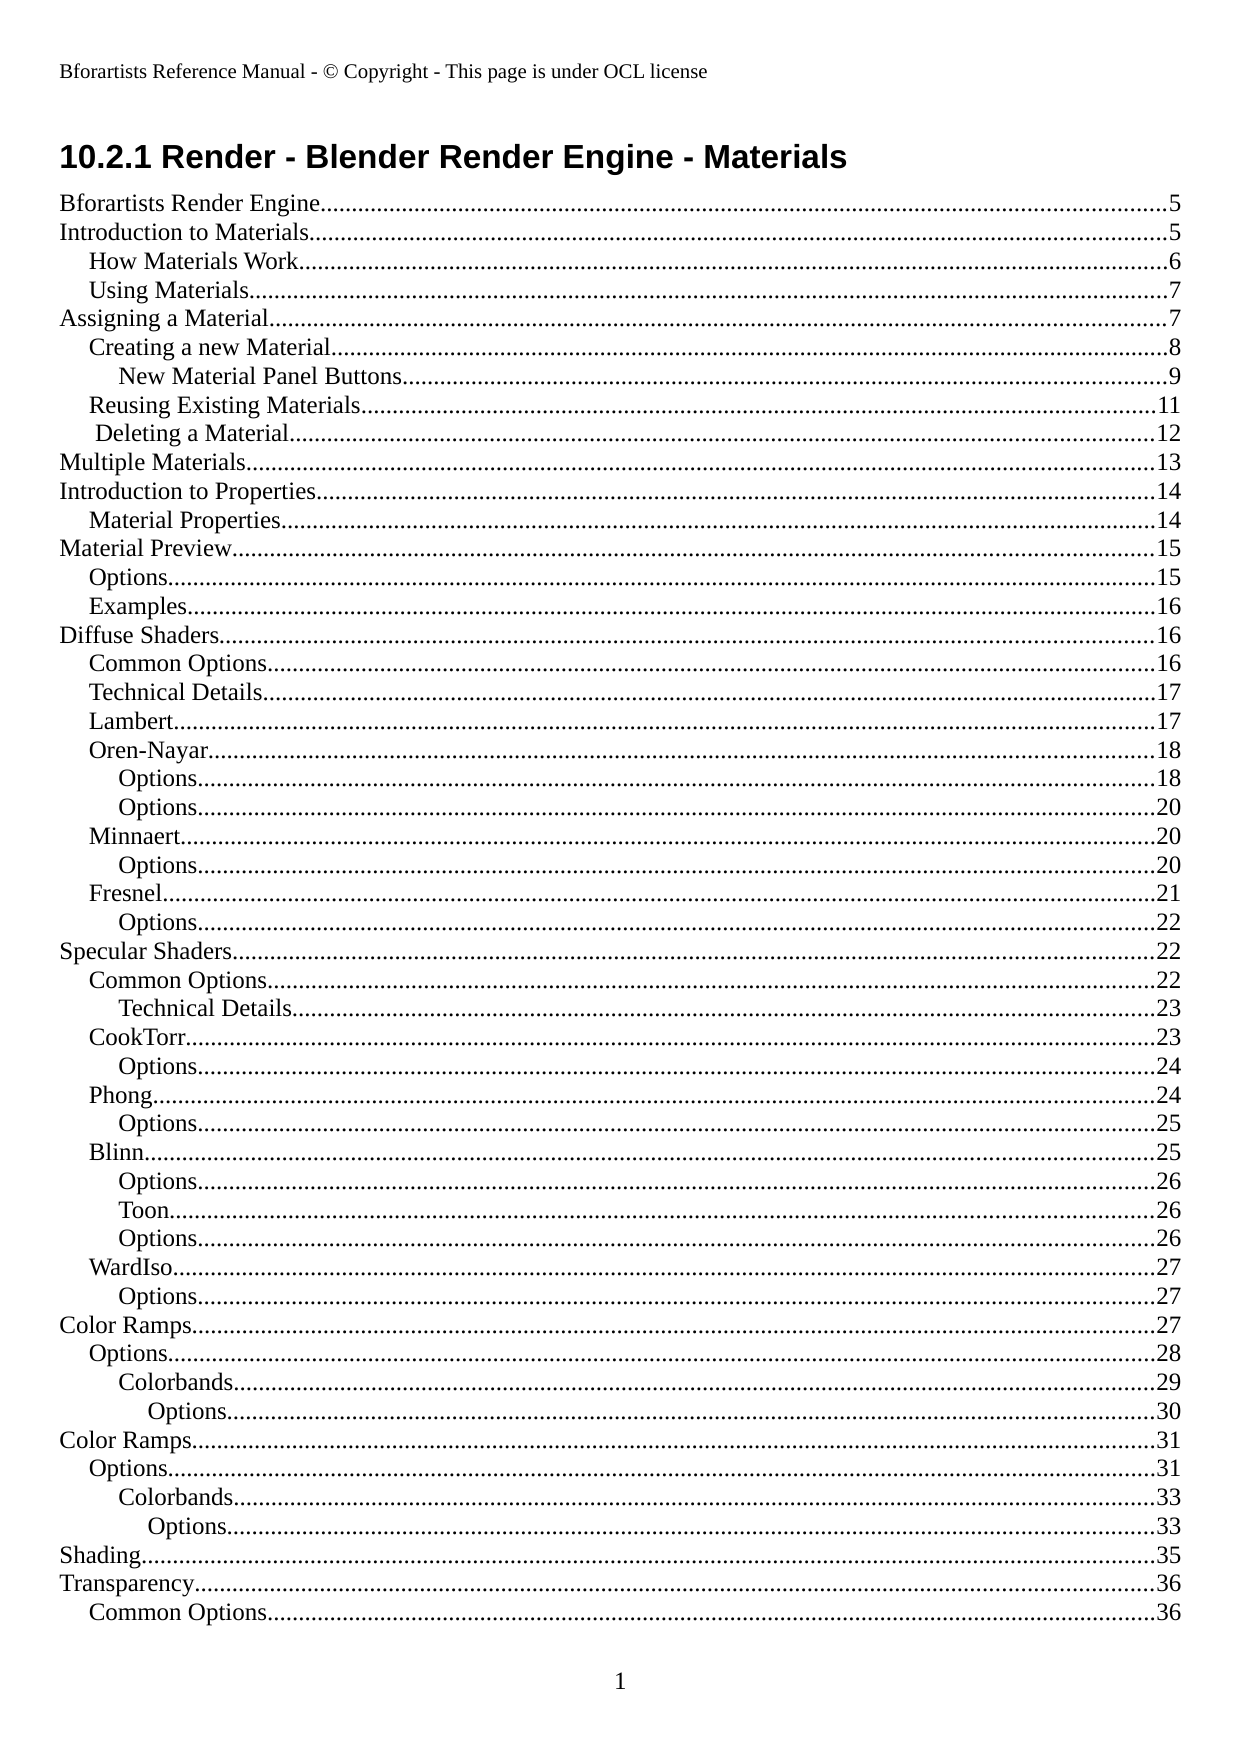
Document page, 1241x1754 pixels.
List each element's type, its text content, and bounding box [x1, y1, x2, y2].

text Options 26 [118, 1166, 1181, 1195]
text Using Materials 7 [88, 275, 1181, 303]
text Common Options 22 [88, 965, 1181, 993]
text CookTorr 23 [88, 1022, 1181, 1051]
text How Materials Work 6 [88, 246, 1181, 275]
text Options 28 [88, 1338, 1181, 1367]
text Diffuse Shaders 16 [59, 620, 1181, 648]
text Deleting a Material 12 [88, 418, 1181, 447]
text Color Ramps 27 [59, 1310, 1181, 1338]
text Options 20 [118, 792, 1181, 821]
text Blinn 25 [88, 1137, 1181, 1166]
text Assigning a Material 7 [59, 303, 1181, 332]
text Colorbands 29 [118, 1367, 1181, 1396]
text Toon 26 [118, 1195, 1181, 1223]
text Colorbands 33 [118, 1482, 1181, 1511]
subtitle 10.2.1 Render - Blender Render Engine - Materials [59, 138, 1181, 176]
text Multiple Materials 13 [59, 447, 1181, 476]
text Introduction to Materials 5 [59, 217, 1181, 246]
text Technical Details 23 [118, 993, 1181, 1022]
text Bforartists Render Engine 5 [59, 188, 1181, 217]
text Options 30 [147, 1396, 1181, 1425]
text Technical Details 17 [88, 677, 1181, 706]
text Minnaert 20 [88, 821, 1181, 850]
text Transparency 36 [59, 1568, 1181, 1597]
text Options 33 [147, 1511, 1181, 1540]
text WardIso 27 [88, 1252, 1181, 1281]
text New Material Panel Buttons 9 [118, 361, 1181, 390]
text Oren-Nayar 18 [88, 735, 1181, 763]
text Options 20 [118, 850, 1181, 878]
text Material Preview 15 [59, 533, 1181, 562]
text Shading 35 [59, 1540, 1181, 1568]
text Specular Shaders 22 [59, 936, 1181, 965]
text Common Options 36 [88, 1597, 1181, 1626]
text Options 27 [118, 1281, 1181, 1310]
text Creating a new Material 8 [88, 332, 1181, 361]
text Options 26 [118, 1223, 1181, 1252]
text Options 22 [118, 907, 1181, 936]
text Lambert 17 [88, 706, 1181, 735]
text Fresnel 21 [88, 878, 1181, 907]
text Examples 16 [88, 591, 1181, 620]
text Options 24 [118, 1051, 1181, 1080]
text Options 31 [88, 1453, 1181, 1482]
text Color Ramps 31 [59, 1425, 1181, 1453]
text Common Options 16 [88, 648, 1181, 677]
text Introduction to Properties 14 [59, 476, 1181, 505]
text Reusing Existing Materials 11 [88, 390, 1181, 418]
text Options 18 [118, 763, 1181, 792]
text Options 15 [88, 562, 1181, 591]
text Options 25 [118, 1108, 1181, 1137]
text Material Properties 14 [88, 505, 1181, 533]
text Phong 24 [88, 1080, 1181, 1108]
